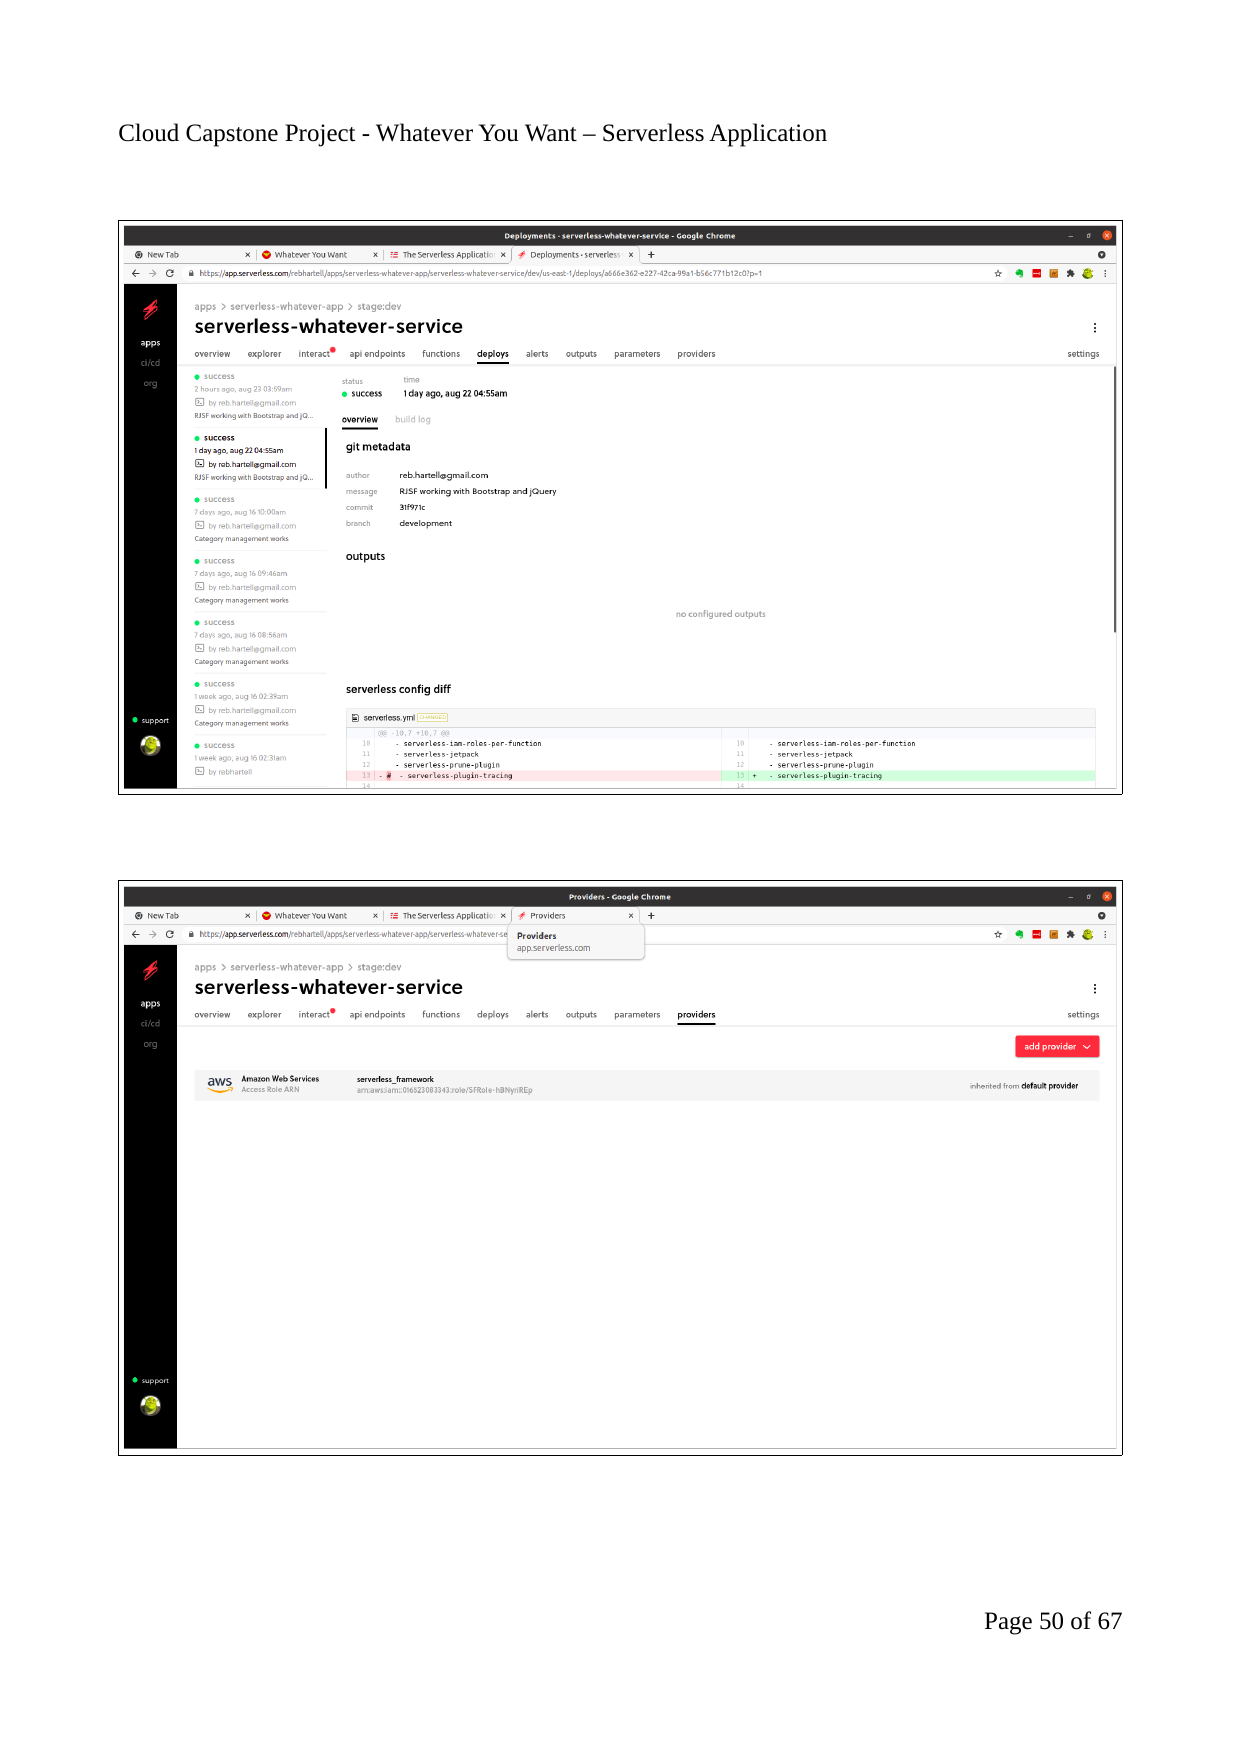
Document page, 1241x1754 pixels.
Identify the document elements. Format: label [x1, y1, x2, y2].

picture [123, 225, 1117, 789]
picture [123, 886, 1117, 1449]
table_header [119, 221, 1122, 794]
table_header [119, 881, 1122, 1455]
